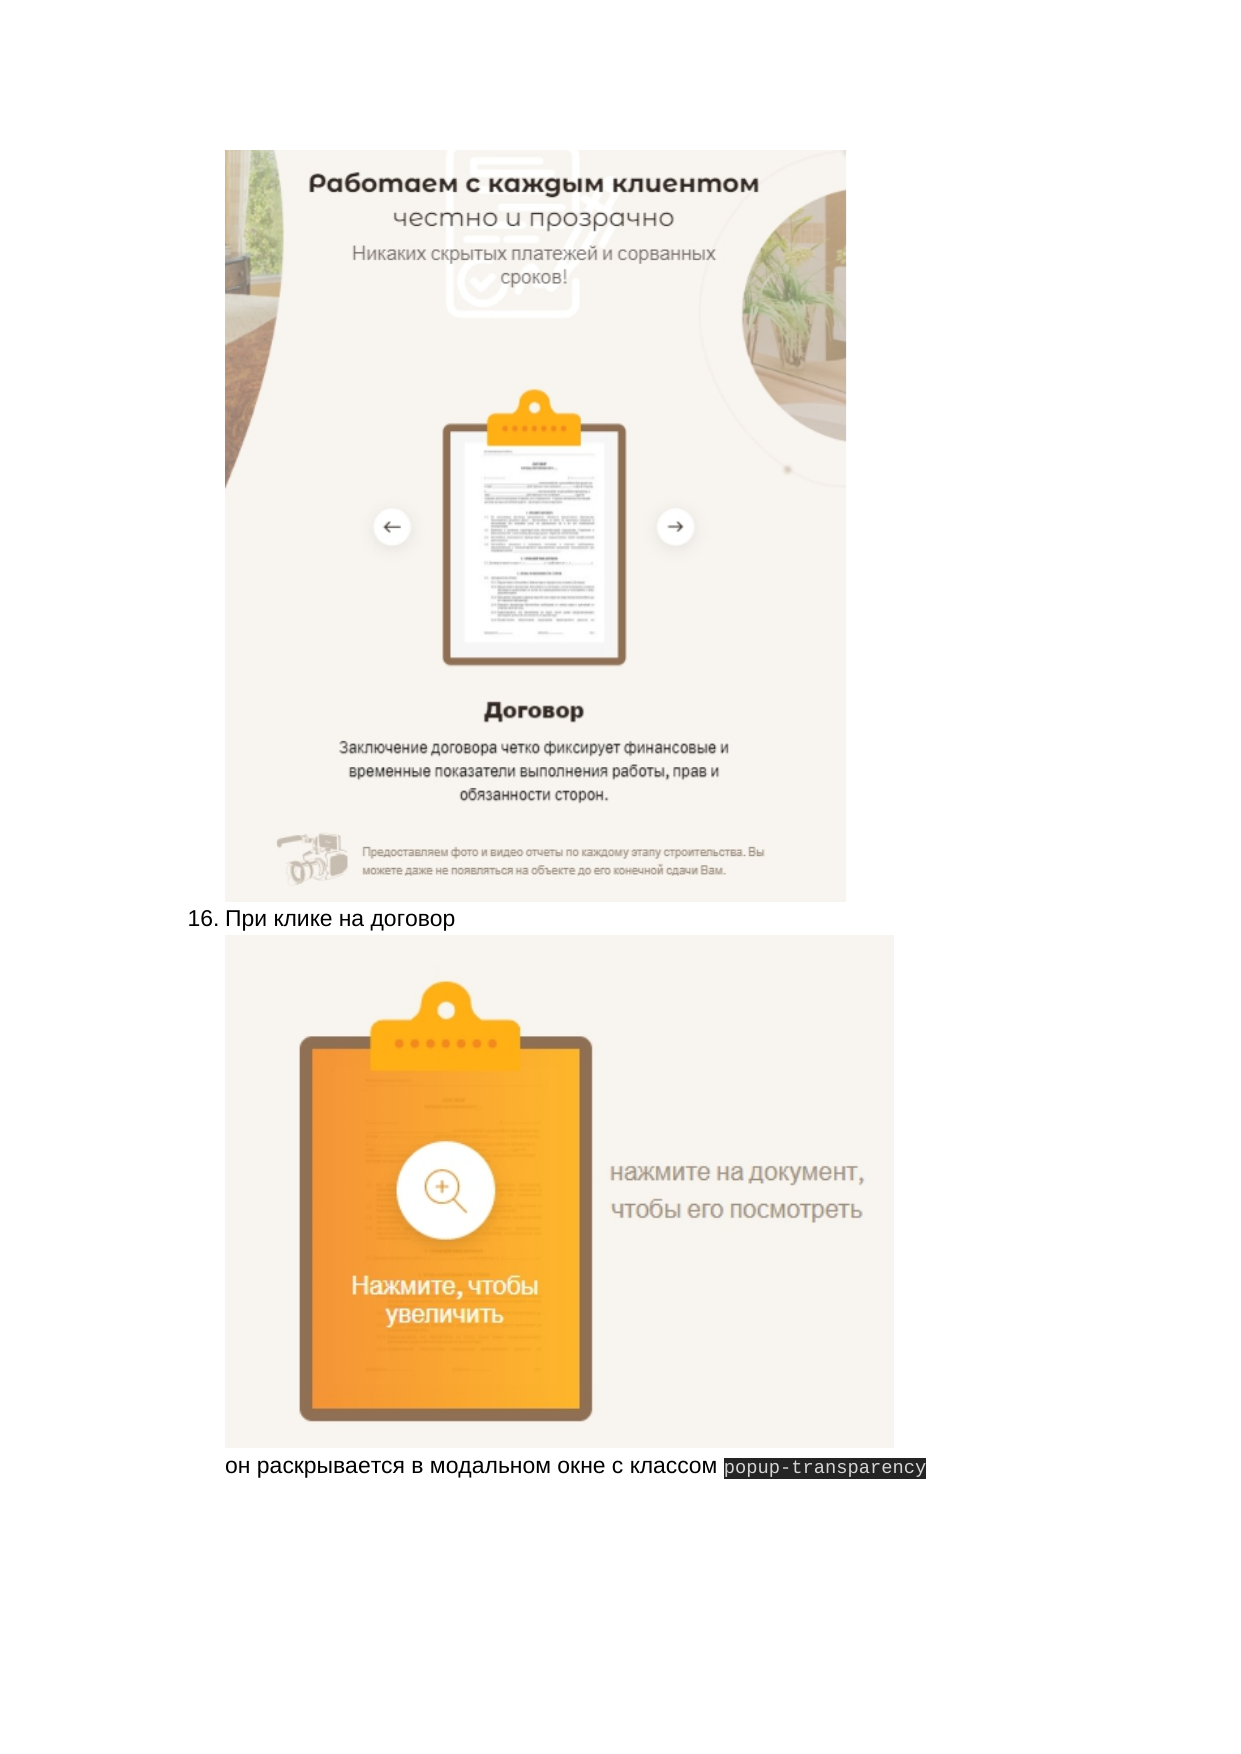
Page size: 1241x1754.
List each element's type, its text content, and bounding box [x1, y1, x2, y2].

text он раскрывается в модальном окне с классом popup-transparency [225, 1452, 1090, 1479]
list При клике на договор [187, 905, 1090, 932]
picture [225, 935, 894, 1448]
picture [225, 150, 847, 902]
